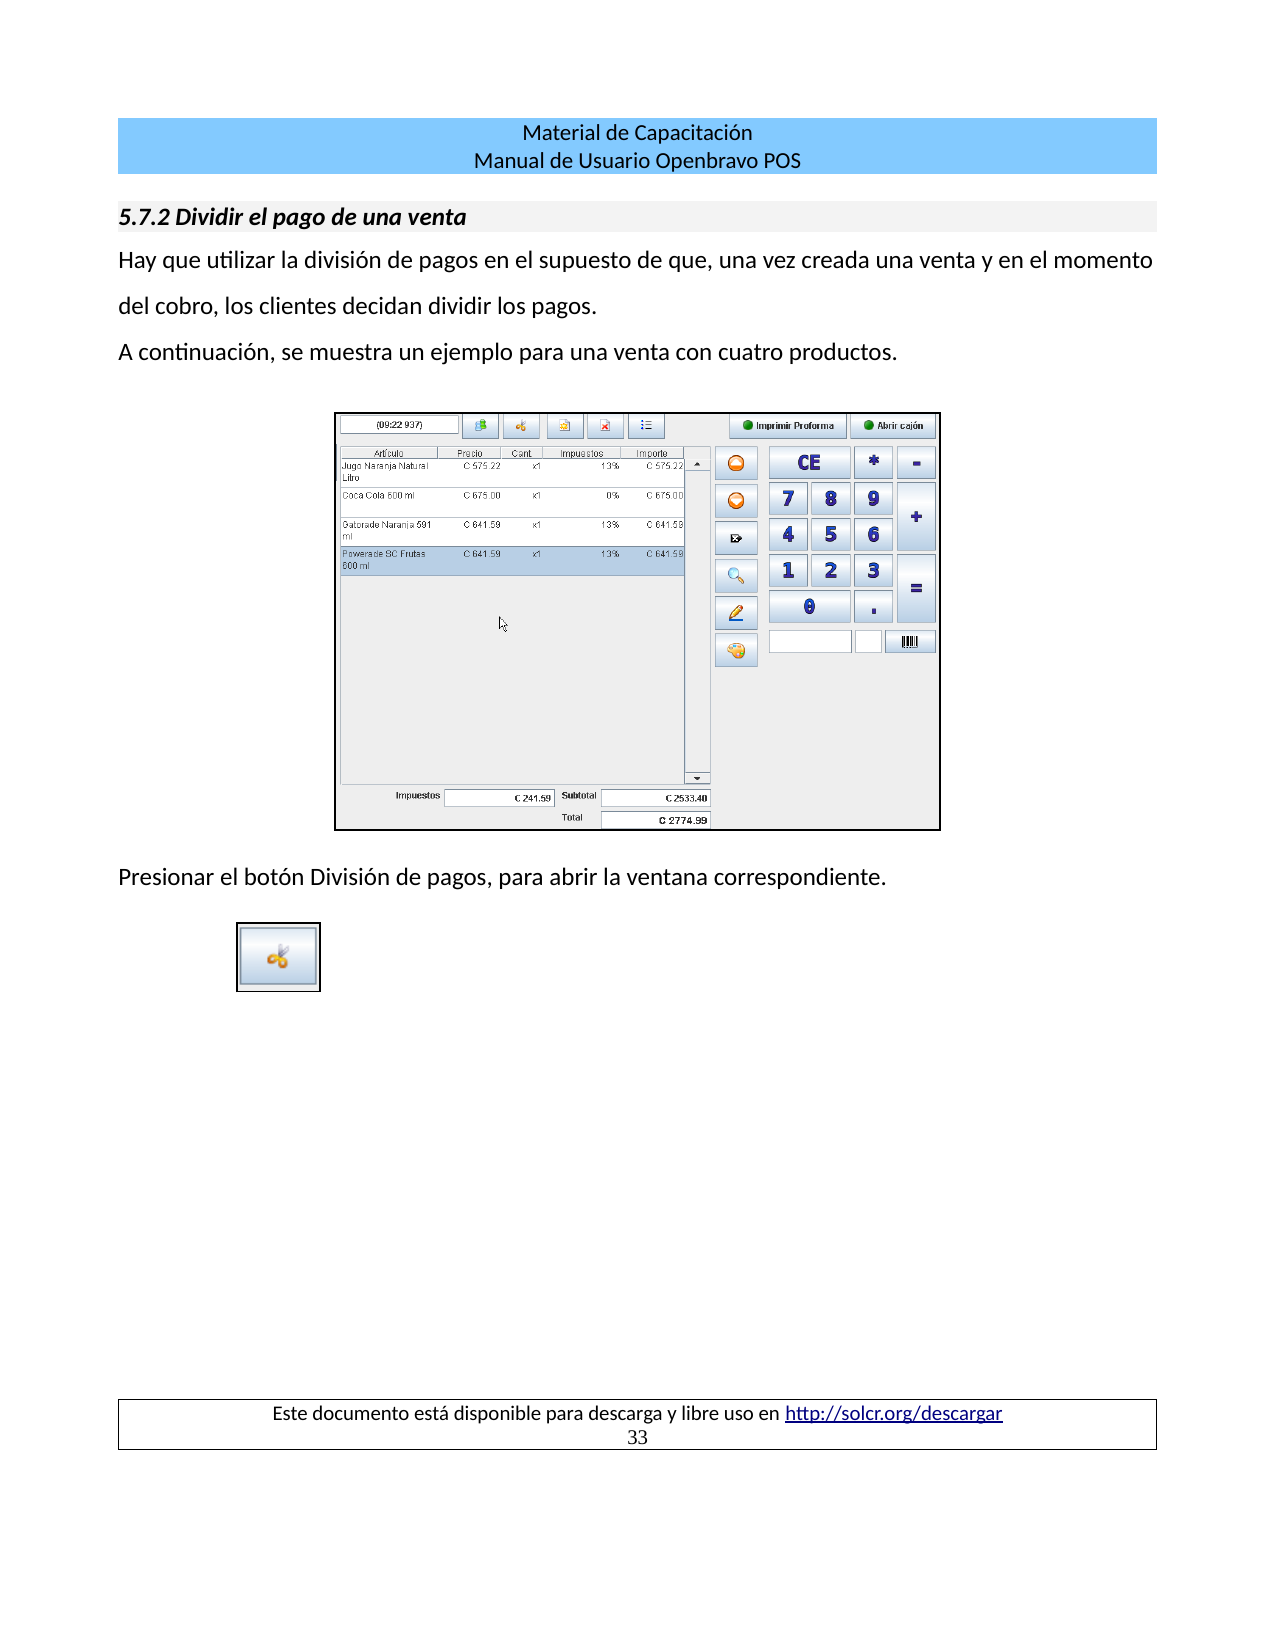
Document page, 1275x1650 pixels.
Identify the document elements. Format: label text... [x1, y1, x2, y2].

text A continuación, se muestra un ejemplo para una venta con cuatro productos. [118, 336, 1157, 366]
text Presionar el botón División de pagos, para abrir la ventana correspondiente. [118, 861, 1157, 892]
text Hay que utilizar la división de pagos en el supuesto de que, una vez creada una venta y en el momento del cobro, los clientes decidan dividir los pagos. [118, 244, 1157, 321]
subtitle 5.7.2 Dividir el pago de una venta [118, 201, 1157, 232]
